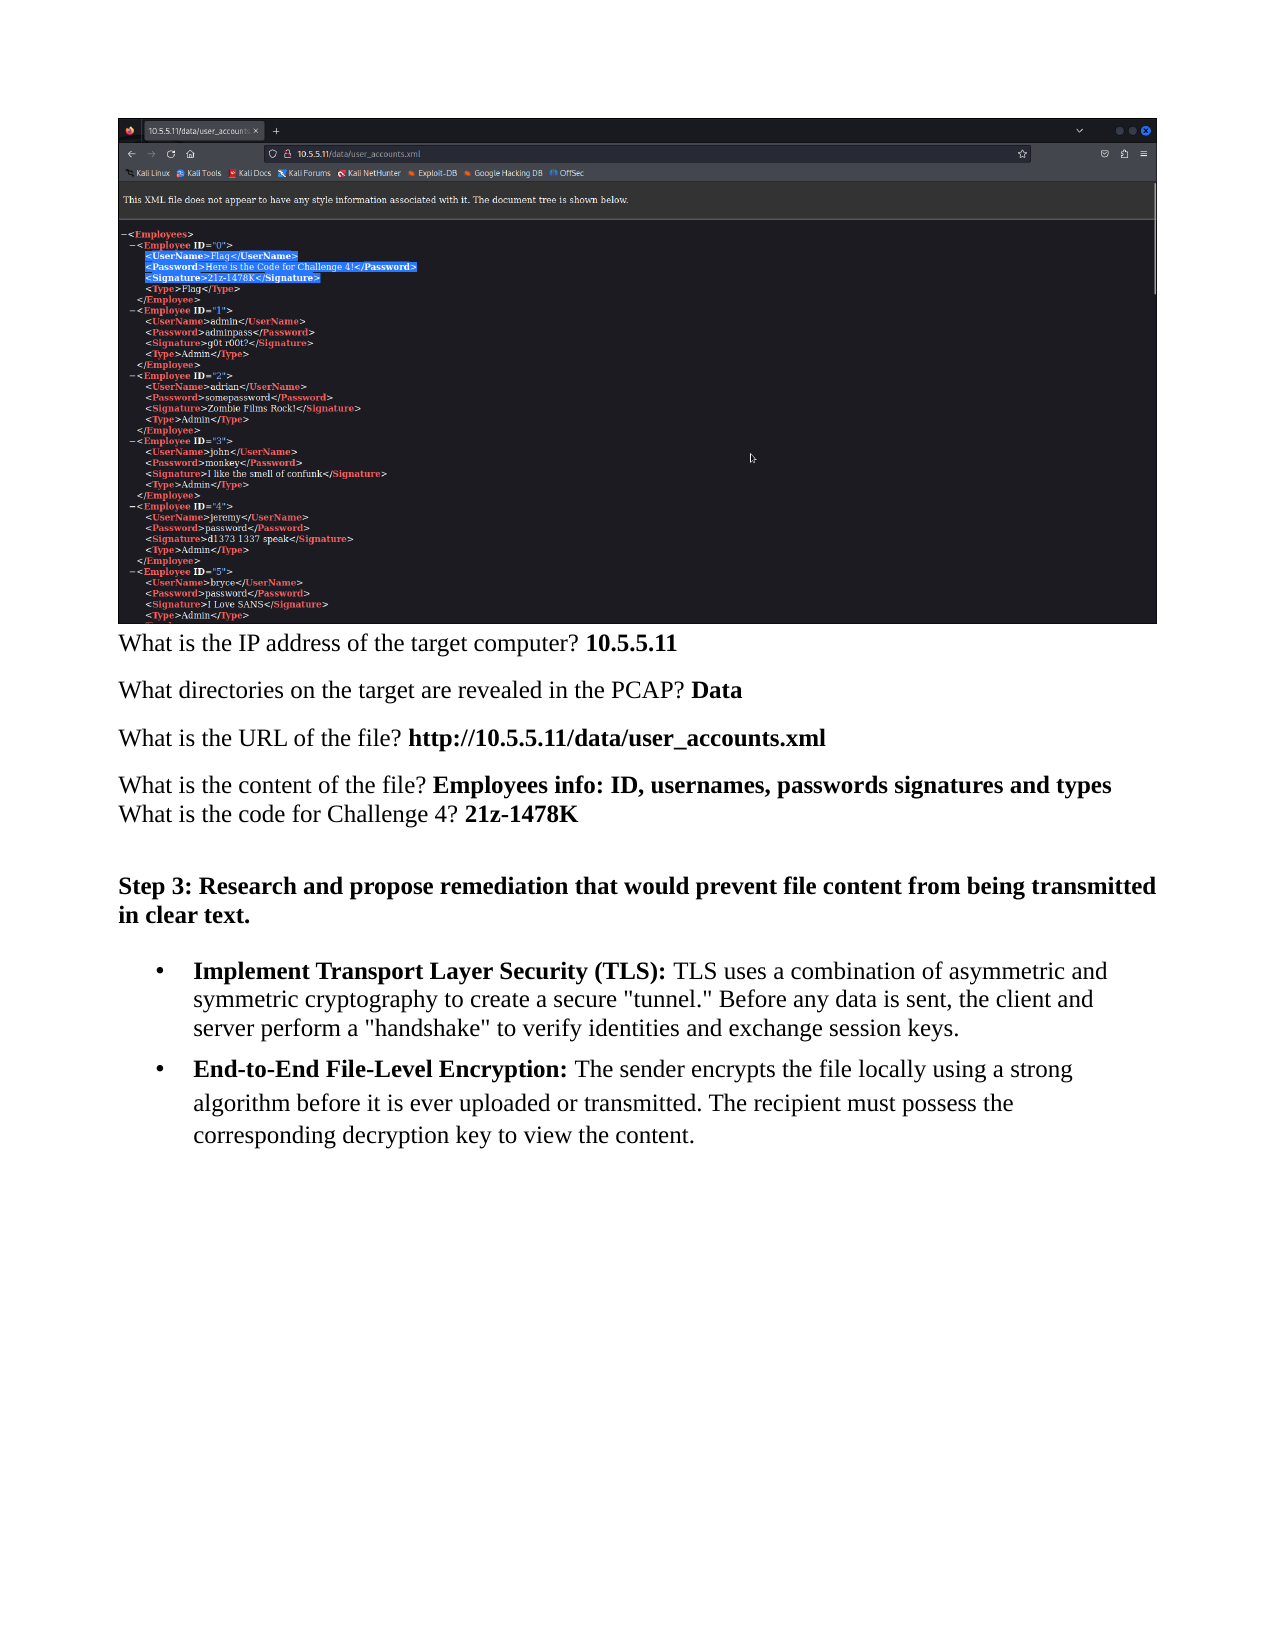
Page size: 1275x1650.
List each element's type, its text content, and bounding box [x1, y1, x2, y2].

text What is the URL of the file? http://10.5.5.11/data/user_accounts.xml [118, 723, 1157, 752]
picture [118, 118, 1157, 624]
text What directories on the target are revealed in the PCAP? Data [118, 675, 1157, 704]
text What is the code for Challenge 4? 21z-1478K [118, 799, 1157, 828]
text What is the content of the file? Employees info: ID, usernames, passwords signatures and types [118, 770, 1157, 799]
subtitle Implement Transport Layer Security (TLS): TLS uses a combination of asymmetric and symmetric cryptography to create a secure "tunnel." Before any data is sent, the client and server perform a "handshake" to verify identities and exchange session keys. [156, 956, 1157, 1042]
text What is the IP address of the target computer? 10.5.5.11 [118, 624, 1157, 656]
subtitle Step 3: Research and propose remediation that would prevent file content from being transmitted in clear text. [118, 871, 1157, 929]
list End-to-End File-Level Encryption: The sender encrypts the file locally using a strong algorithm before it is ever uploaded or transmitted. The recipient must possess the corresponding decryption key to view the content. [156, 1054, 1157, 1149]
